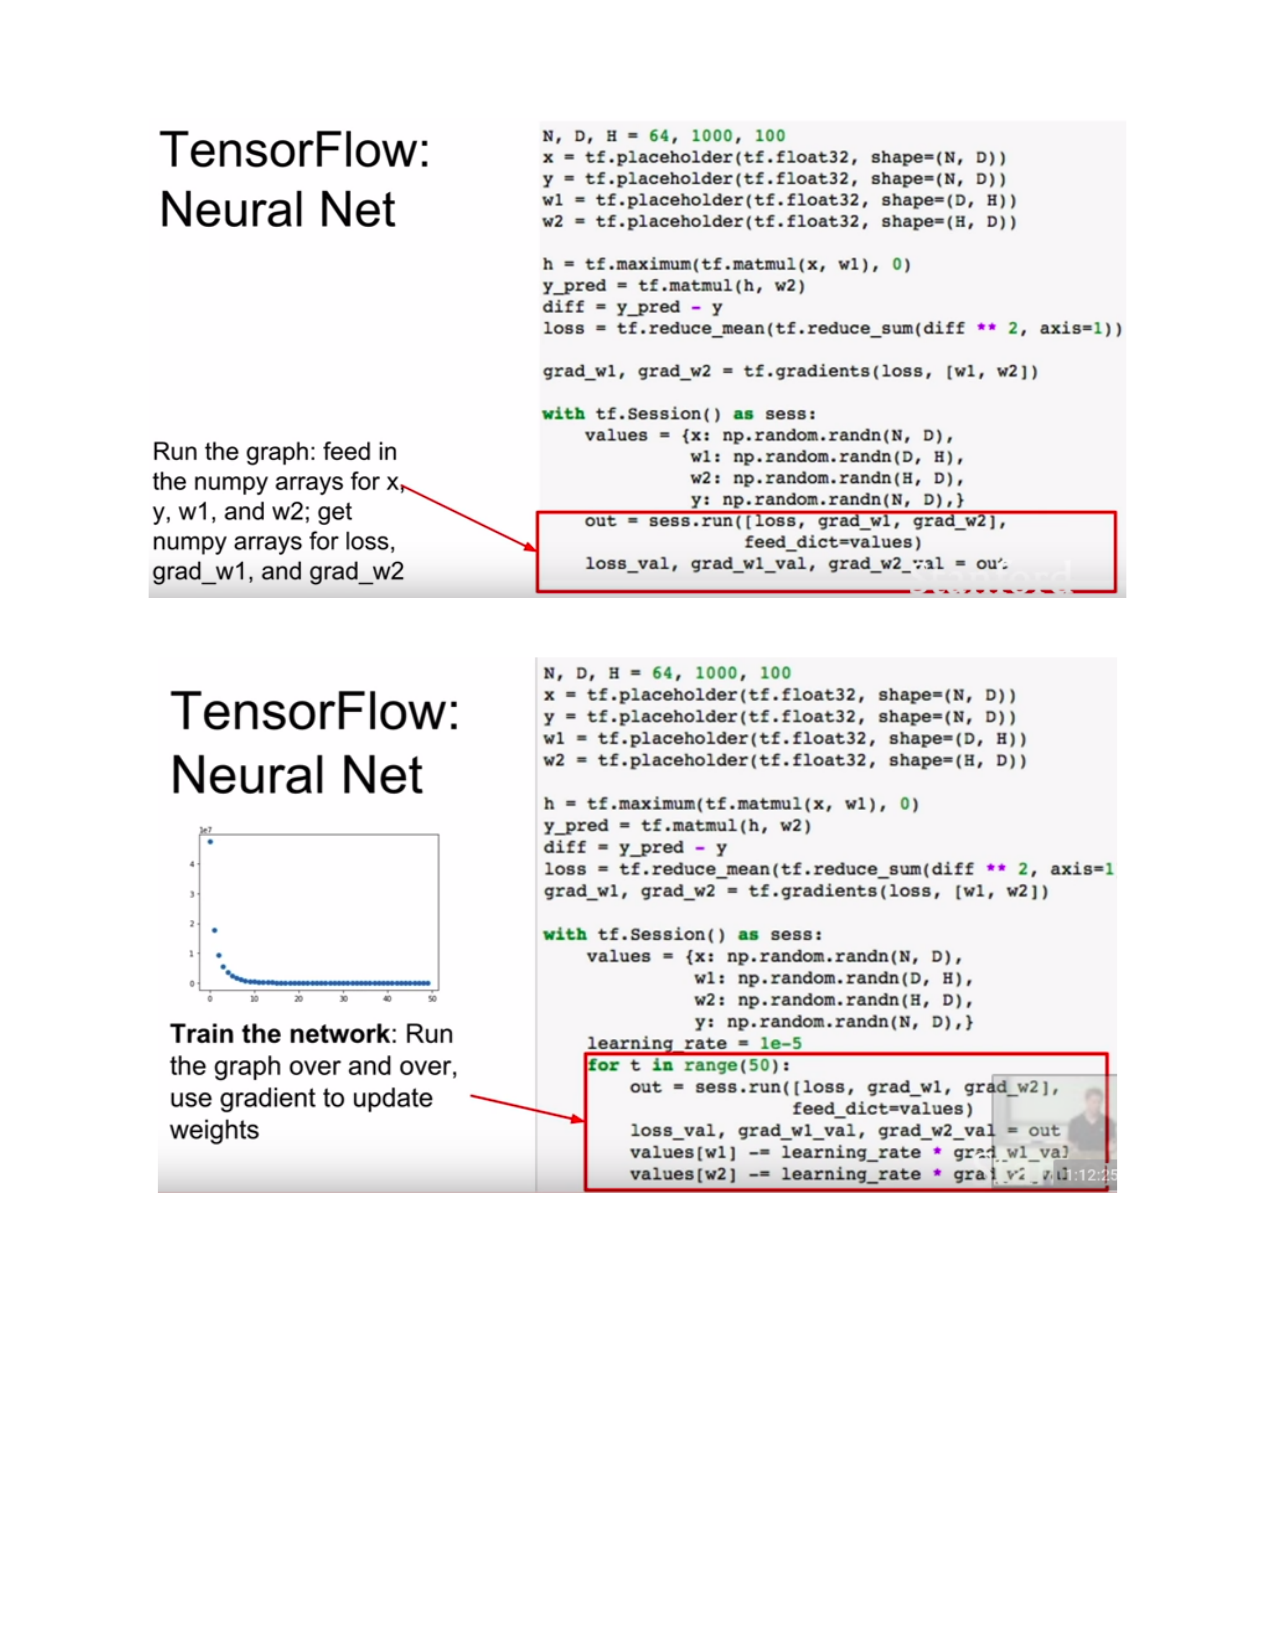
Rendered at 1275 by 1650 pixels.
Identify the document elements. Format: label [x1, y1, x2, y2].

picture [157, 655, 1118, 1193]
picture [148, 118, 1127, 598]
